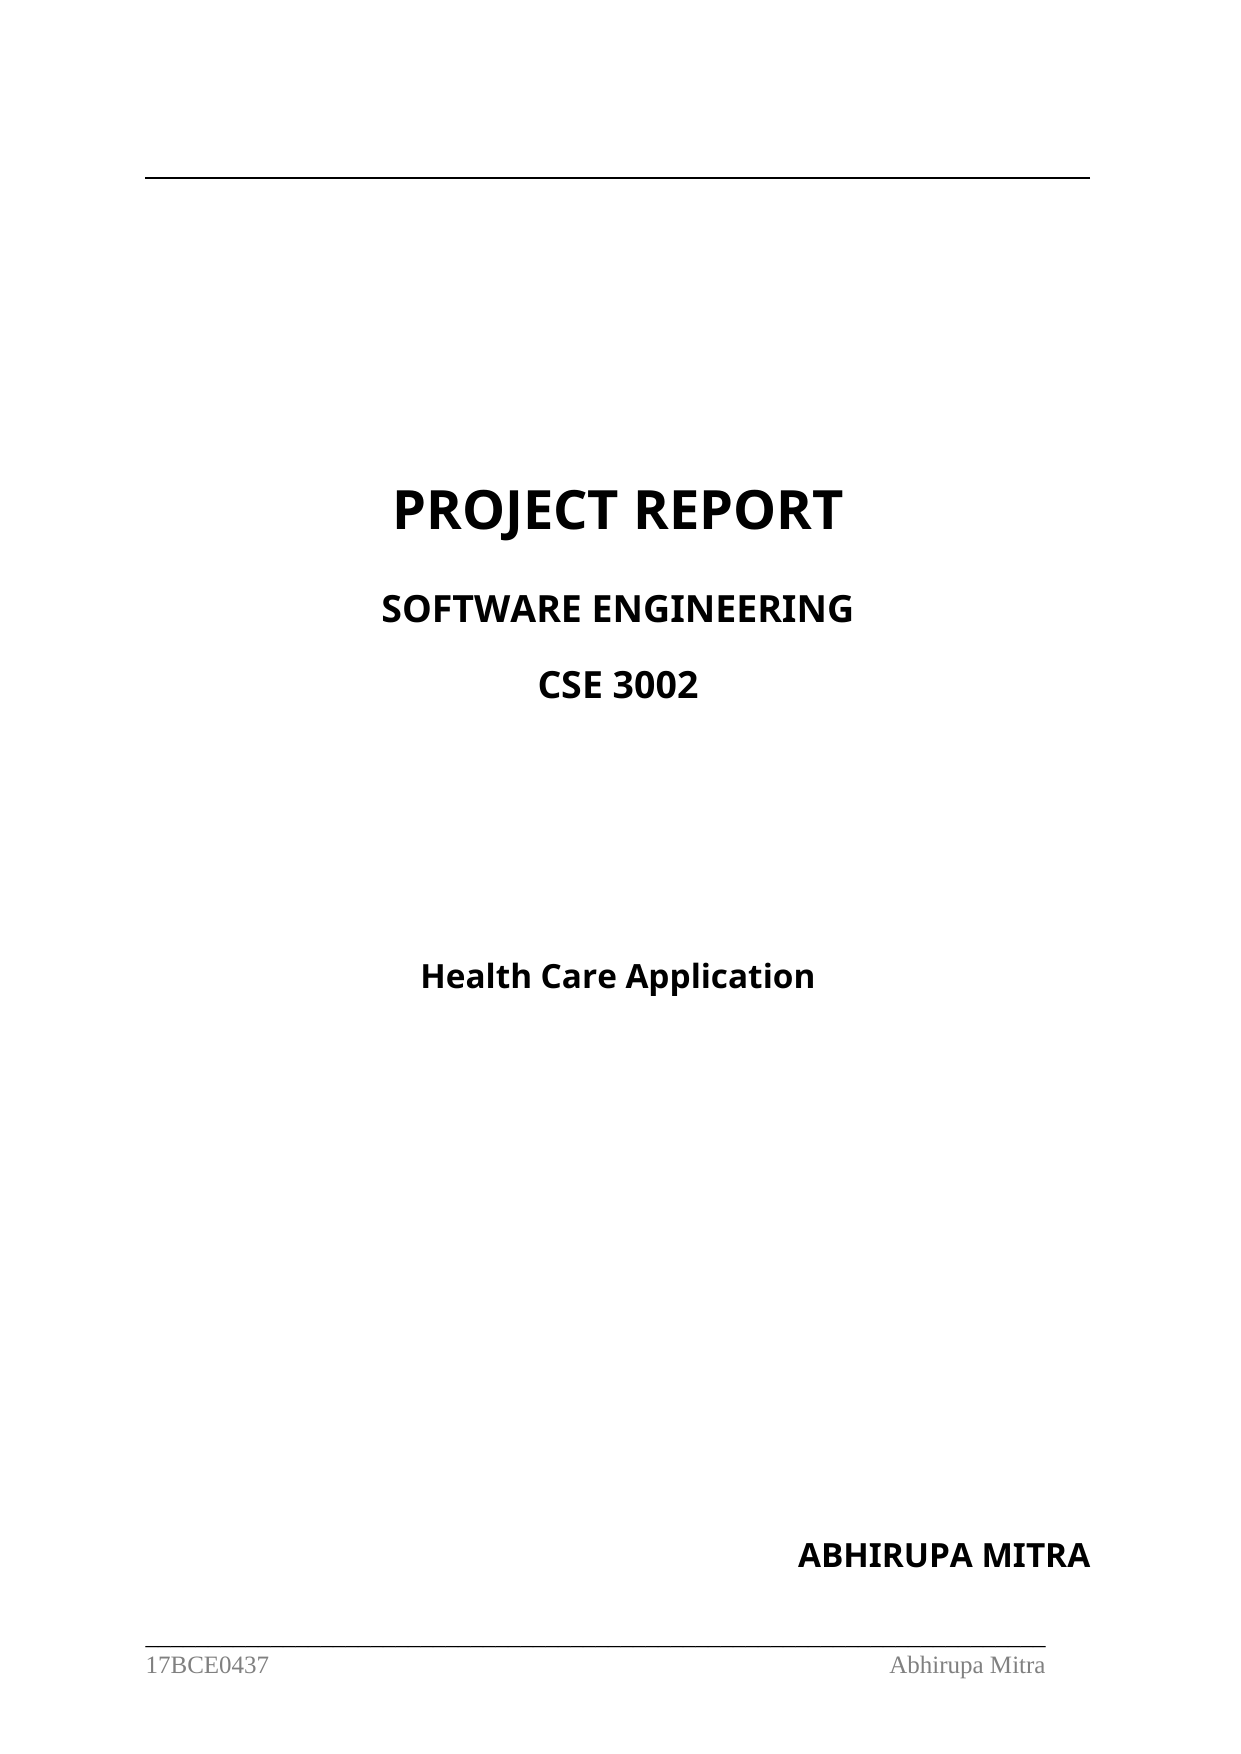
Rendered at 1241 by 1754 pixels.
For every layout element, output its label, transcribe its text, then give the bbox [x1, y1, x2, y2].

list SOFTWARE ENGINEERING [145, 582, 1090, 633]
list CSE 3002 [145, 659, 1090, 710]
list Health Care Application [145, 953, 1090, 998]
list PROJECT REPORT [145, 471, 1090, 545]
list ABHIRUPA MITRA [145, 1532, 1090, 1577]
